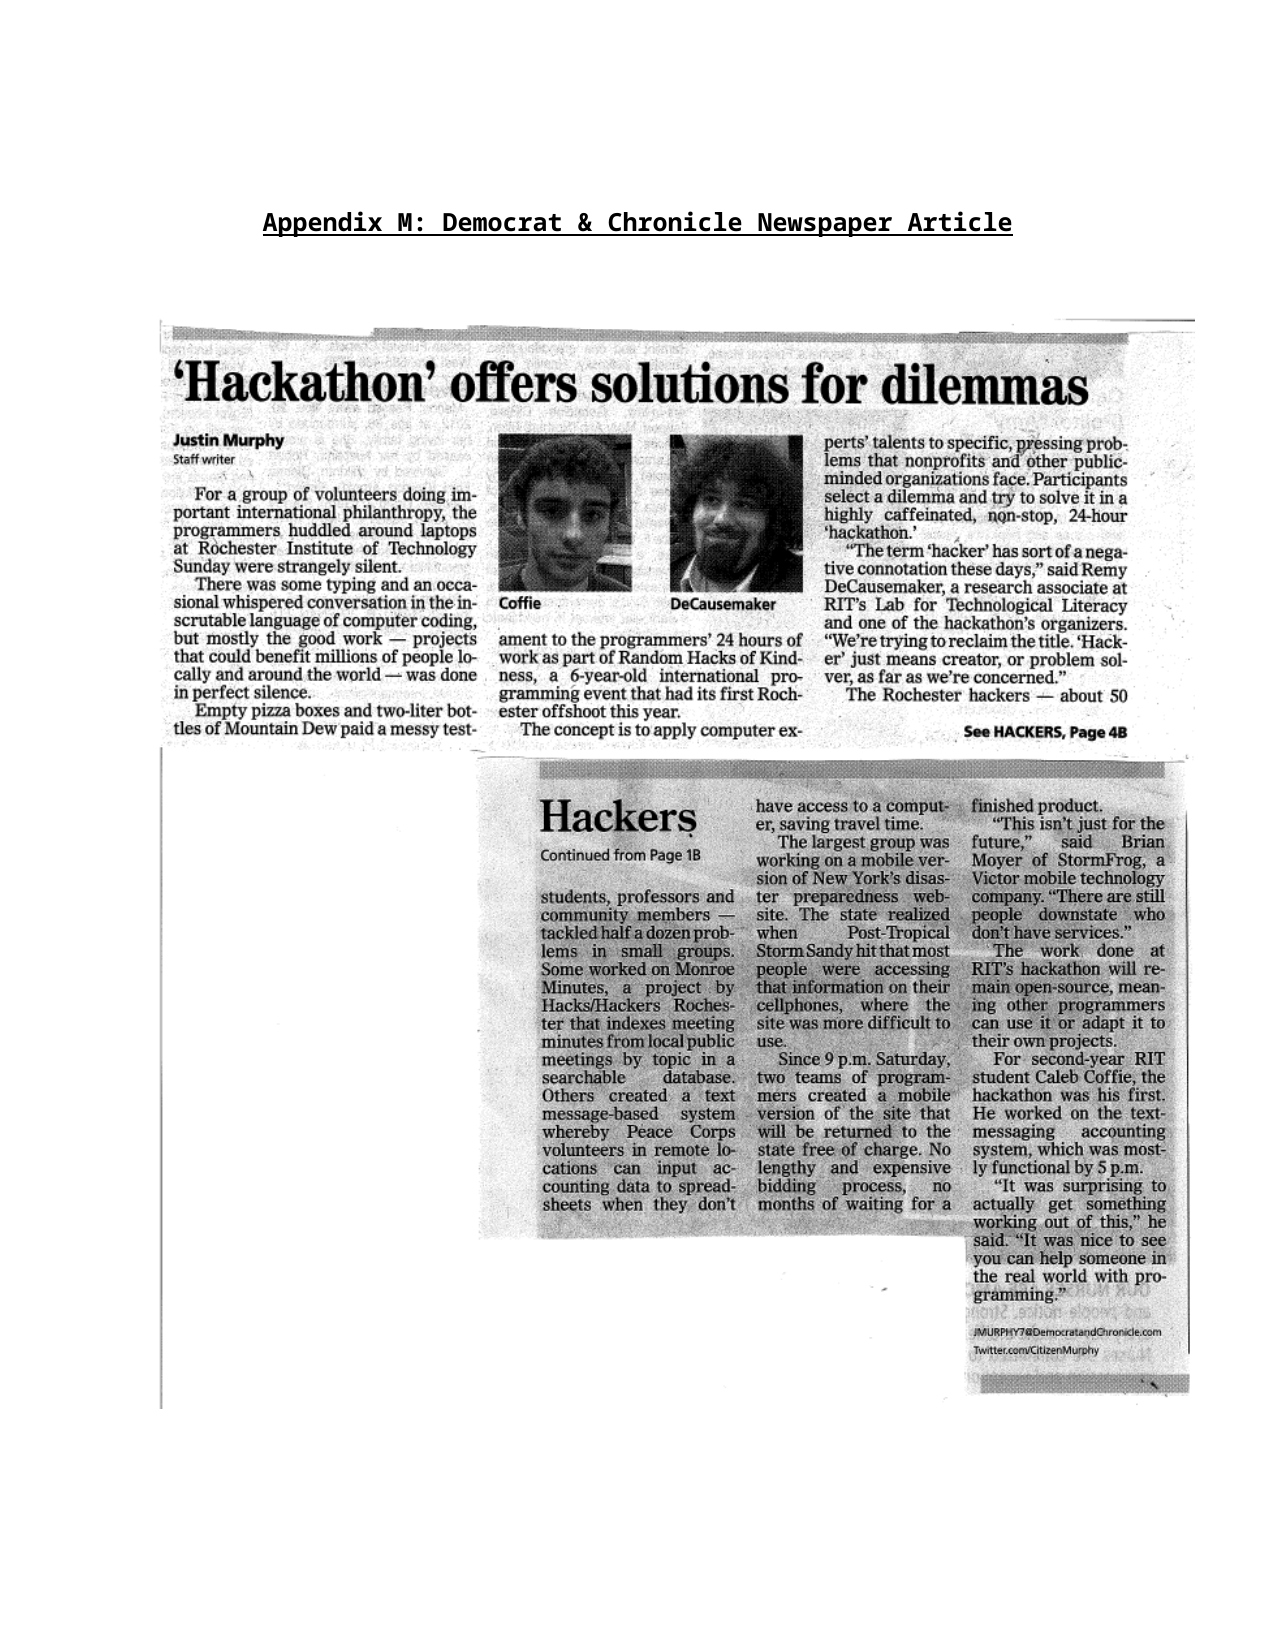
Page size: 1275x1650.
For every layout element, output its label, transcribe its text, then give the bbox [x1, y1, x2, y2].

picture [156, 315, 1195, 1409]
text Appendix M: Democrat & Chronicle Newspaper Article [118, 205, 1157, 239]
